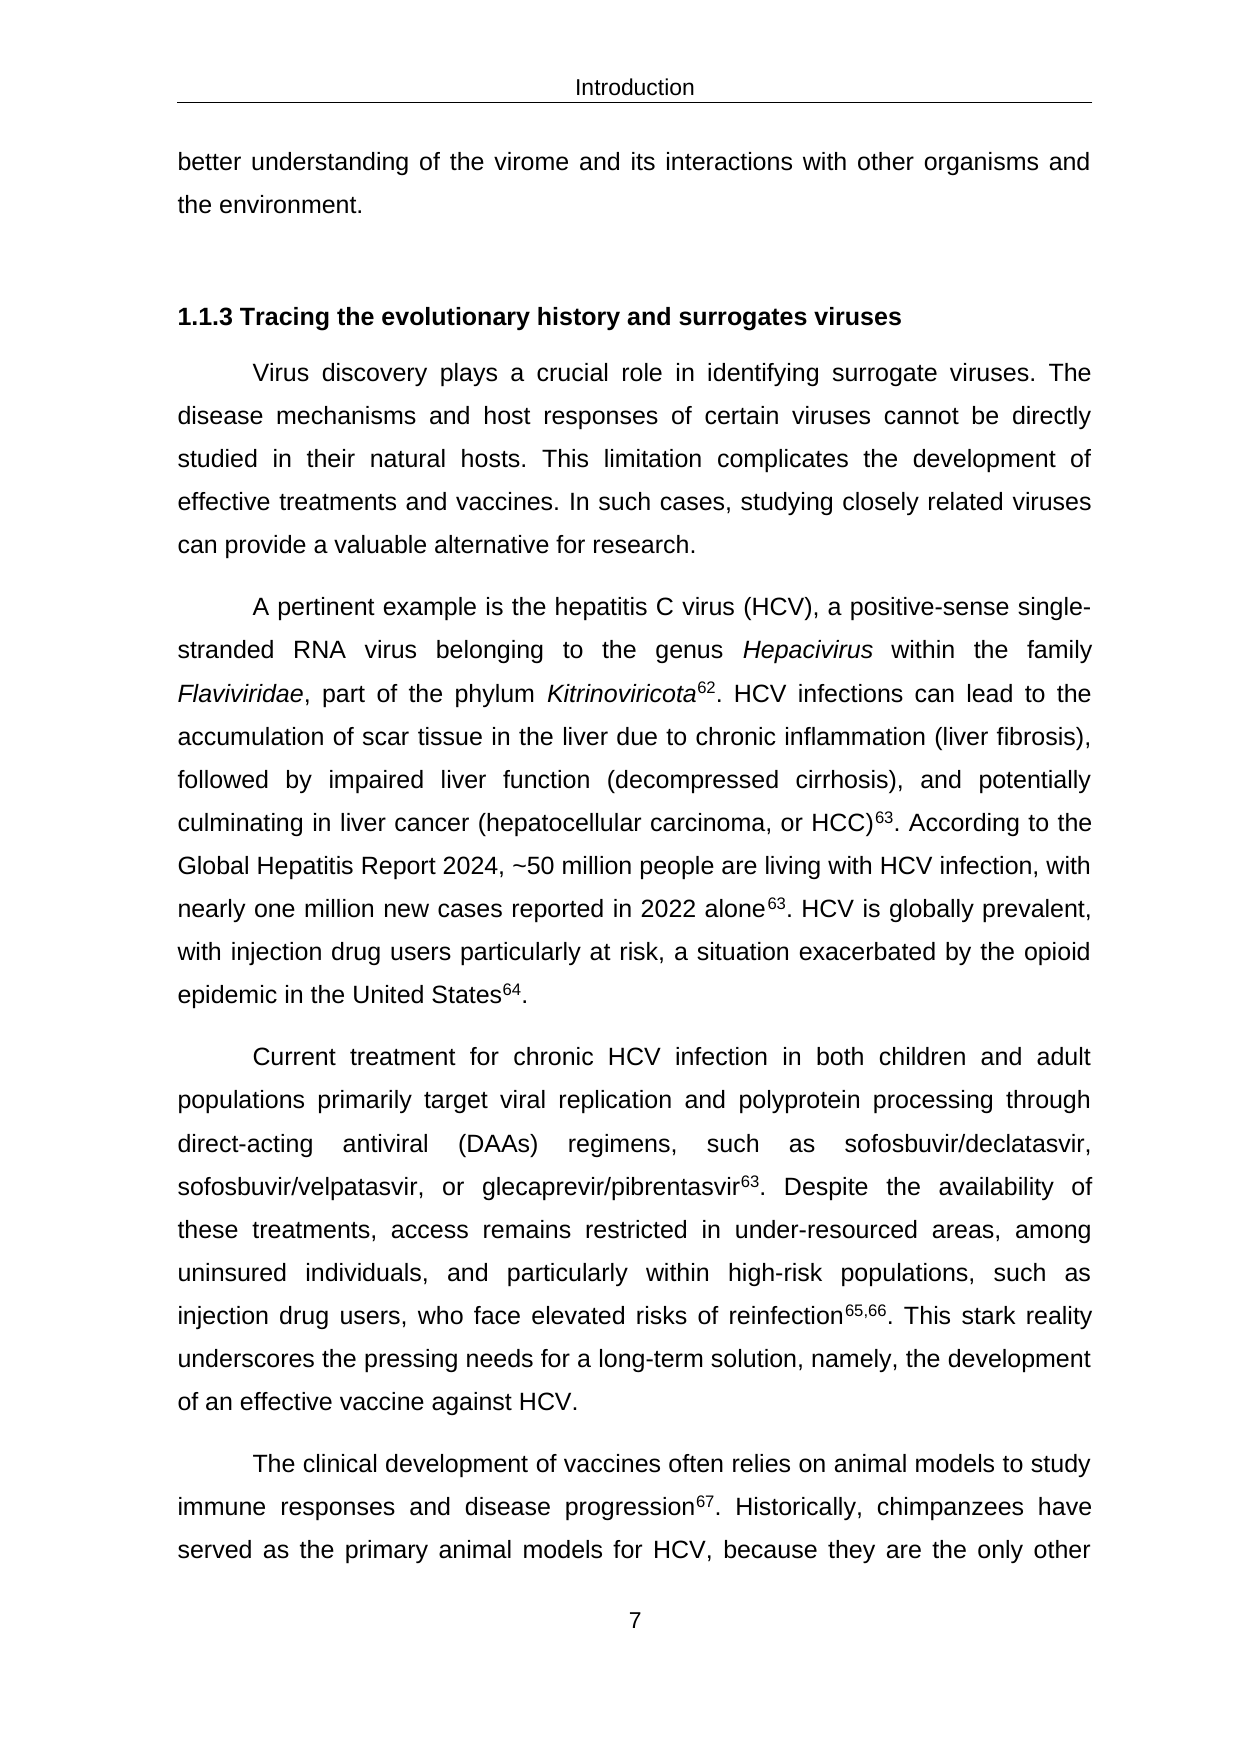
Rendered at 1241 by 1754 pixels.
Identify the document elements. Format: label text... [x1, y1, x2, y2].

text The clinical development of vaccines often relies on animal models to study immune responses and disease progression67. Historically, chimpanzees have served as the primary animal models for HCV, because they are the only other [177, 1449, 1092, 1564]
text Virus discovery plays a crucial role in identifying surrogate viruses. The disease mechanisms and host responses of certain viruses cannot be directly studied in their natural hosts. This limitation complicates the development of effective treatments and vaccines. In such cases, studying closely related viruses can provide a valuable alternative for research. [177, 358, 1092, 559]
text better understanding of the virome and its interactions with other organisms and the environment. [177, 147, 1092, 219]
text A pertinent example is the hepatitis C virus (HCV), a positive-sense single-stranded RNA virus belonging to the genus Hepacivirus within the family Flaviviridae, part of the phylum Kitrinoviricota62. HCV infections can lead to the accumulation of scar tissue in the liver due to chronic inflammation (liver fibrosis), followed by impaired liver function (decompressed cirrhosis), and potentially culminating in liver cancer (hepatocellular carcinoma, or HCC)63. According to the Global Hepatitis Report 2024, ~50 million people are living with HCV infection, with nearly one million new cases reported in 2022 alone63. HCV is globally prevalent, with injection drug users particularly at risk, a situation exacerbated by the opioid epidemic in the United States64. [177, 592, 1092, 1009]
text Current treatment for chronic HCV infection in both children and adult populations primarily target viral replication and polyprotein processing through direct-acting antiviral (DAAs) regimens, such as sofosbuvir/declatasvir, sofosbuvir/velpatasvir, or glecaprevir/pibrentasvir63. Despite the availability of these treatments, access remains restricted in under-resourced areas, among uninsured individuals, and particularly within high-risk populations, such as injection drug users, who face elevated risks of reinfection65,66. This stark reality underscores the pressing needs for a long-term solution, namely, the development of an effective vaccine against HCV. [177, 1042, 1092, 1416]
subtitle 1.1.3 Tracing the evolutionary history and surrogates viruses [177, 302, 1092, 331]
